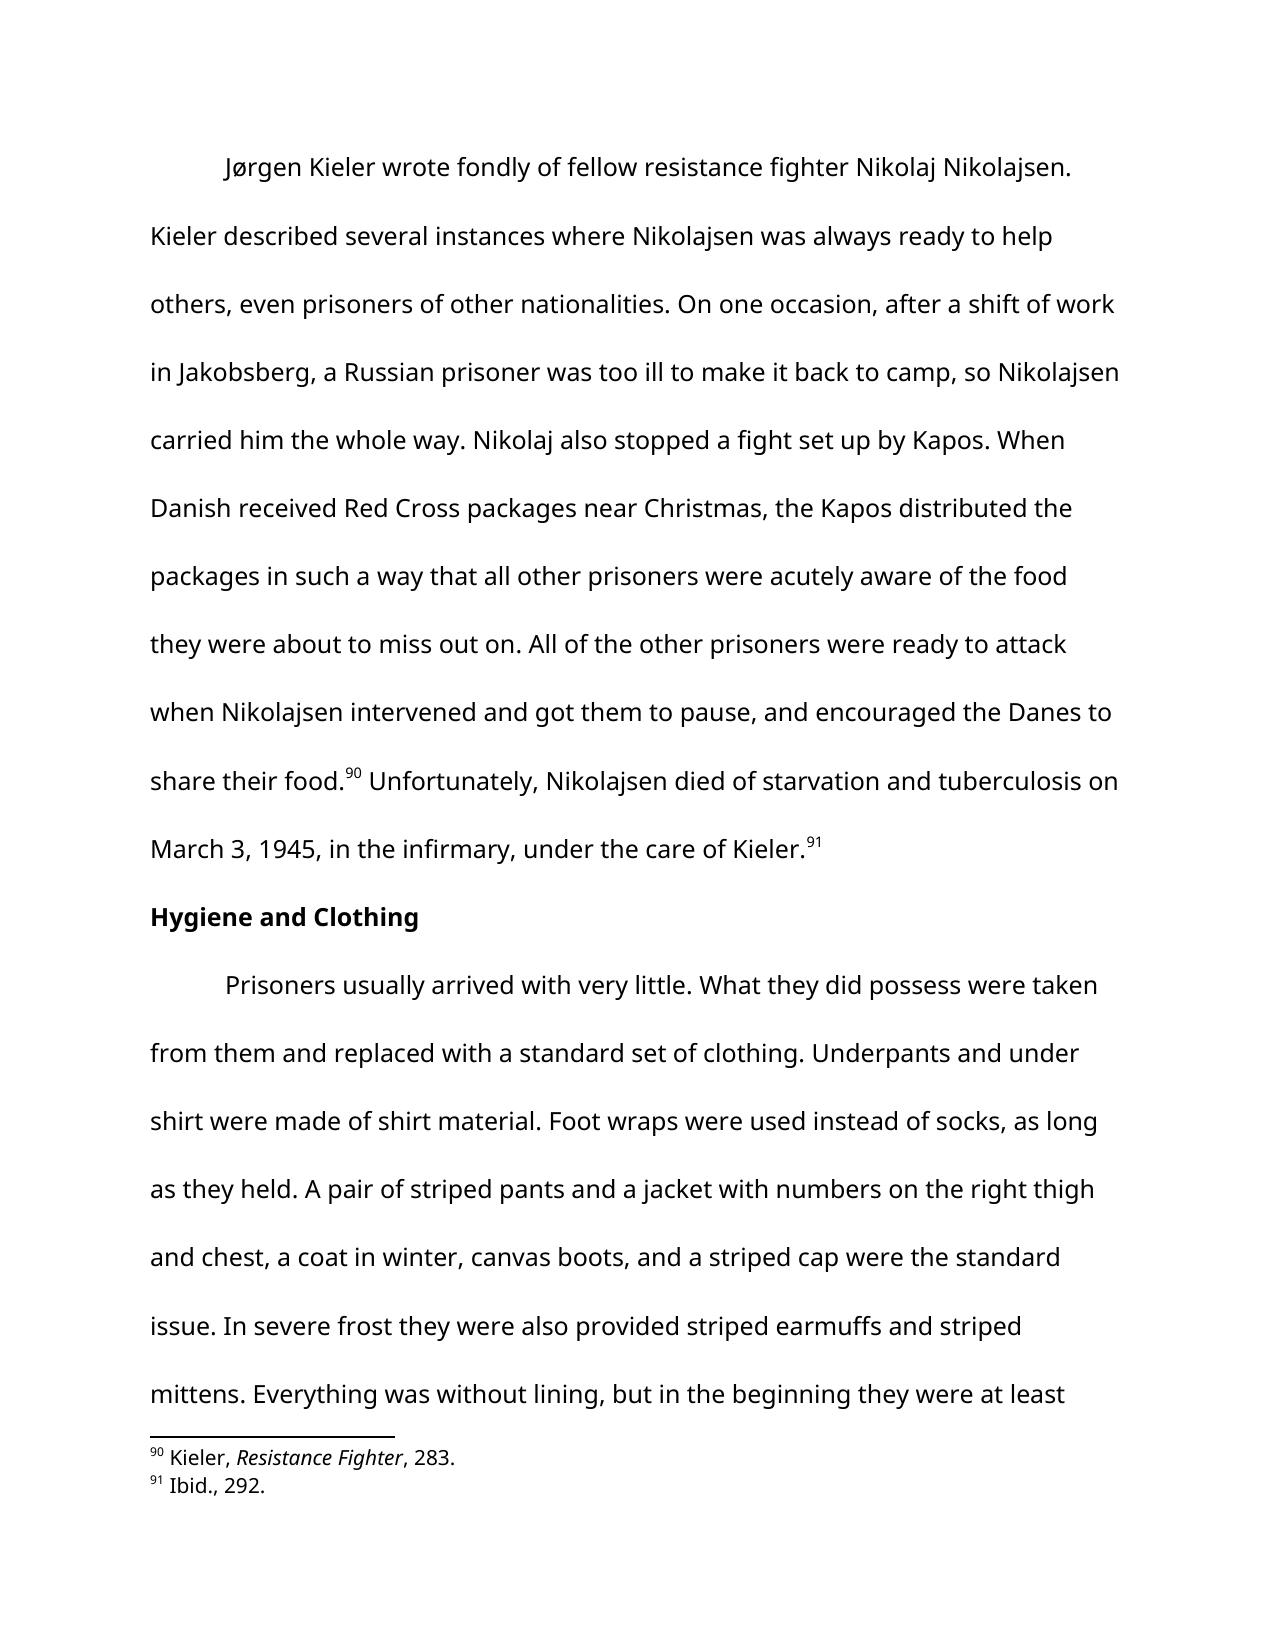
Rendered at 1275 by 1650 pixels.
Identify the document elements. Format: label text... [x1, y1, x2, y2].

text Hygiene and Clothing [150, 899, 1125, 933]
text Kieler, Resistance Fighter, 283. [150, 1443, 1125, 1472]
text Prisoners usually arrived with very little. What they did possess were taken from them and replaced with a standard set of clothing. Underpants and under shirt were made of shirt material. Foot wraps were used instead of socks, as long as they held. A pair of striped pants and a jacket with numbers on the right thigh and chest, a coat in winter, canvas boots, and a striped cap were the standard issue. In severe frost they were also provided striped earmuffs and striped mittens. Everything was without lining, but in the beginning they were at least [150, 967, 1125, 1410]
text Ibid., 292. [150, 1472, 1125, 1500]
text Jørgen Kieler wrote fondly of fellow resistance fighter Nikolaj Nikolajsen. Kieler described several instances where Nikolajsen was always ready to help others, even prisoners of other nationalities. On one occasion, after a shift of work in Jakobsberg, a Russian prisoner was too ill to make it back to camp, so Nikolajsen carried him the whole way. Nikolaj also stopped a fight set up by Kapos. When Danish received Red Cross packages near Christmas, the Kapos distributed the packages in such a way that all other prisoners were acutely aware of the food they were about to miss out on. All of the other prisoners were ready to attack when Nikolajsen intervened and got them to pause, and encouraged the Danes to share their food. Unfortunately, Nikolajsen died of starvation and tuberculosis on March 3, 1945, in the infirmary, under the care of Kieler. [150, 150, 1125, 865]
